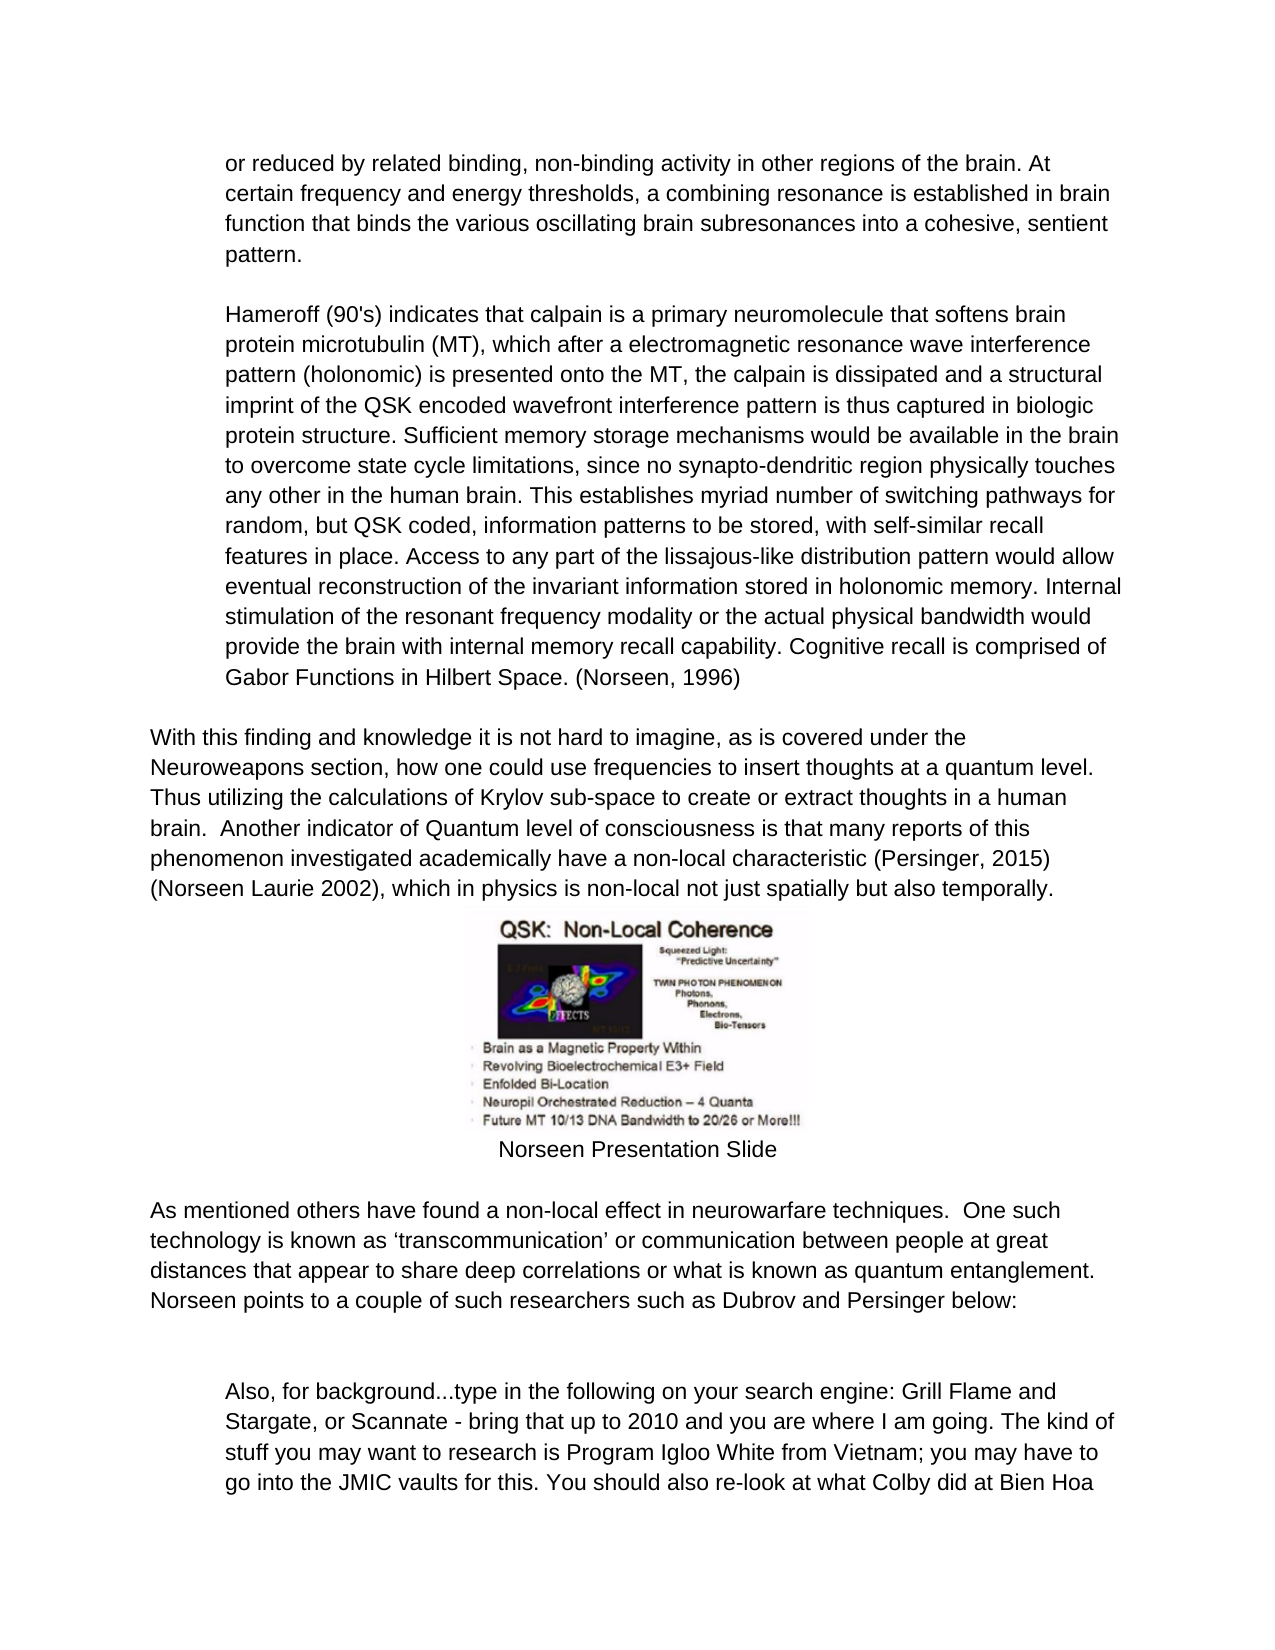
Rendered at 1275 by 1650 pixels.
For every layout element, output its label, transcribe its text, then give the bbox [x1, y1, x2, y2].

text Norseen Presentation Slide [150, 1136, 1125, 1163]
text or reduced by related binding, non-binding activity in other regions of the brain. At certain frequency and energy thresholds, a combining resonance is established in brain function that binds the various oscillating brain subresonances into a cohesive, sentient pattern. Hameroff (90's) indicates that calpain is a primary neuromolecule that softens brain protein microtubulin (MT), which after a electromagnetic resonance wave interference pattern (holonomic) is presented onto the MT, the calpain is dissipated and a structural imprint of the QSK encoded wavefront interference pattern is thus captured in biologic protein structure. Sufficient memory storage mechanisms would be available in the brain to overcome state cycle limitations, since no synapto-dendritic region physically touches any other in the human brain. This establishes myriad number of switching pathways for random, but QSK coded, information patterns to be stored, with self-similar recall features in place. Access to any part of the lissajous-like distribution pattern would allow eventual reconstruction of the invariant information stored in holonomic memory. Internal stimulation of the resonant frequency modality or the actual physical bandwidth would provide the brain with internal memory recall capability. Cognitive recall is comprised of Gabor Functions in Hilbert Space. (Norseen, 1996) [225, 150, 1125, 690]
text As mentioned others have found a non-local effect in neurowarfare techniques. One such technology is known as ‘transcommunication’ or communication between people at great distances that appear to share deep correlations or what is known as quantum entanglement. Norseen points to a couple of such researchers such as Dubrov and Persinger below: [150, 1197, 1125, 1314]
text With this finding and knowledge it is not hard to imagine, as is covered under the Neuroweapons section, how one could use frequencies to insert thoughts at a quantum level. Thus utilizing the calculations of Krylov sub-space to create or extract thoughts in a human brain. Another indicator of Quantum level of consciousness is that many reports of this phenomenon investigated academically have a non-local characteristic (Persinger, 2015)(Norseen Laurie 2002), which in physics is non-local not just spatially but also temporally. [150, 724, 1125, 901]
picture [464, 905, 811, 1133]
text Also, for background...type in the following on your search engine: Grill Flame and Stargate, or Scannate - bring that up to 2010 and you are where I am going. The kind of stuff you may want to research is Program Igloo White from Vietnam; you may have to go into the JMIC vaults for this. You should also re-look at what Colby did at Bien Hoa [225, 1378, 1125, 1495]
